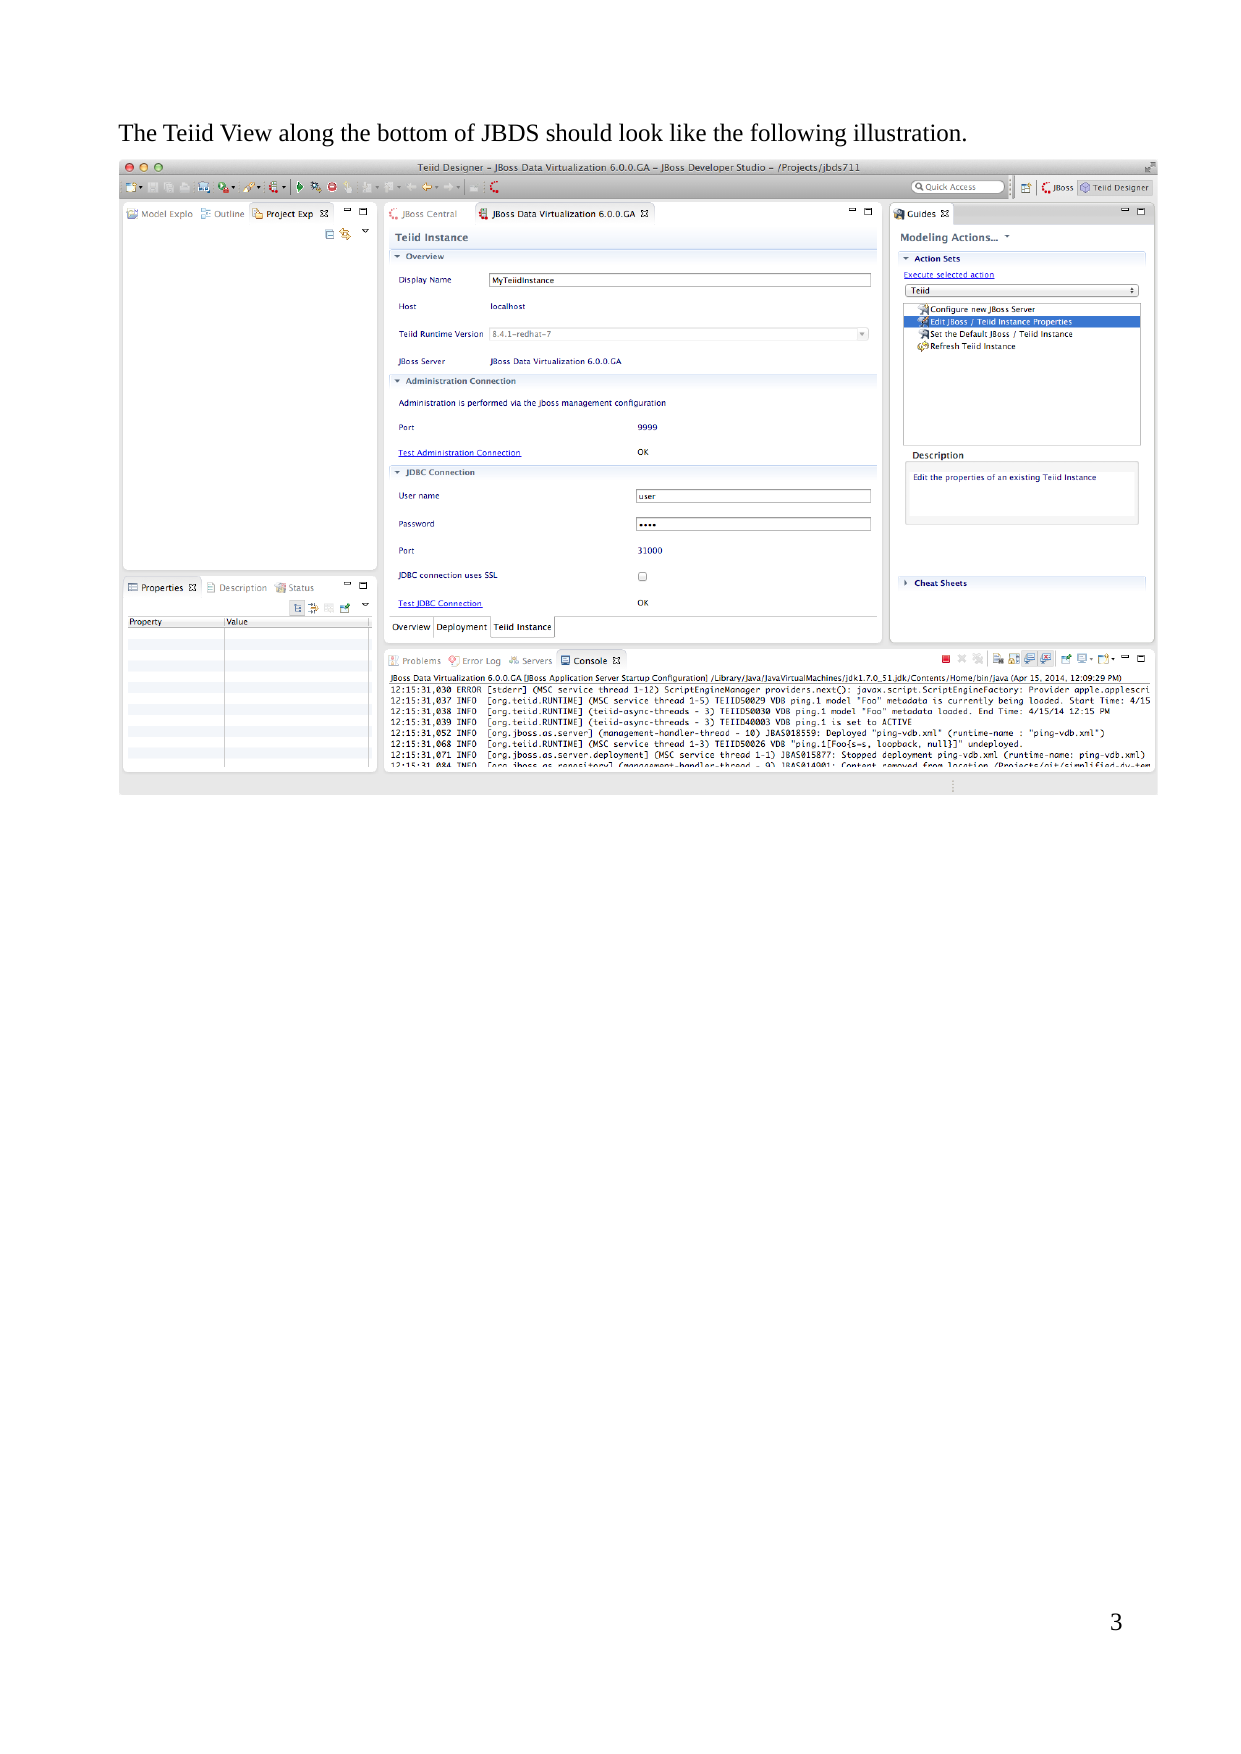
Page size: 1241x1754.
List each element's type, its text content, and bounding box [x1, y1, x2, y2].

picture [119, 159, 1158, 795]
text The Teiid View along the bottom of JBDS should look like the following illustration. [118, 118, 1122, 147]
